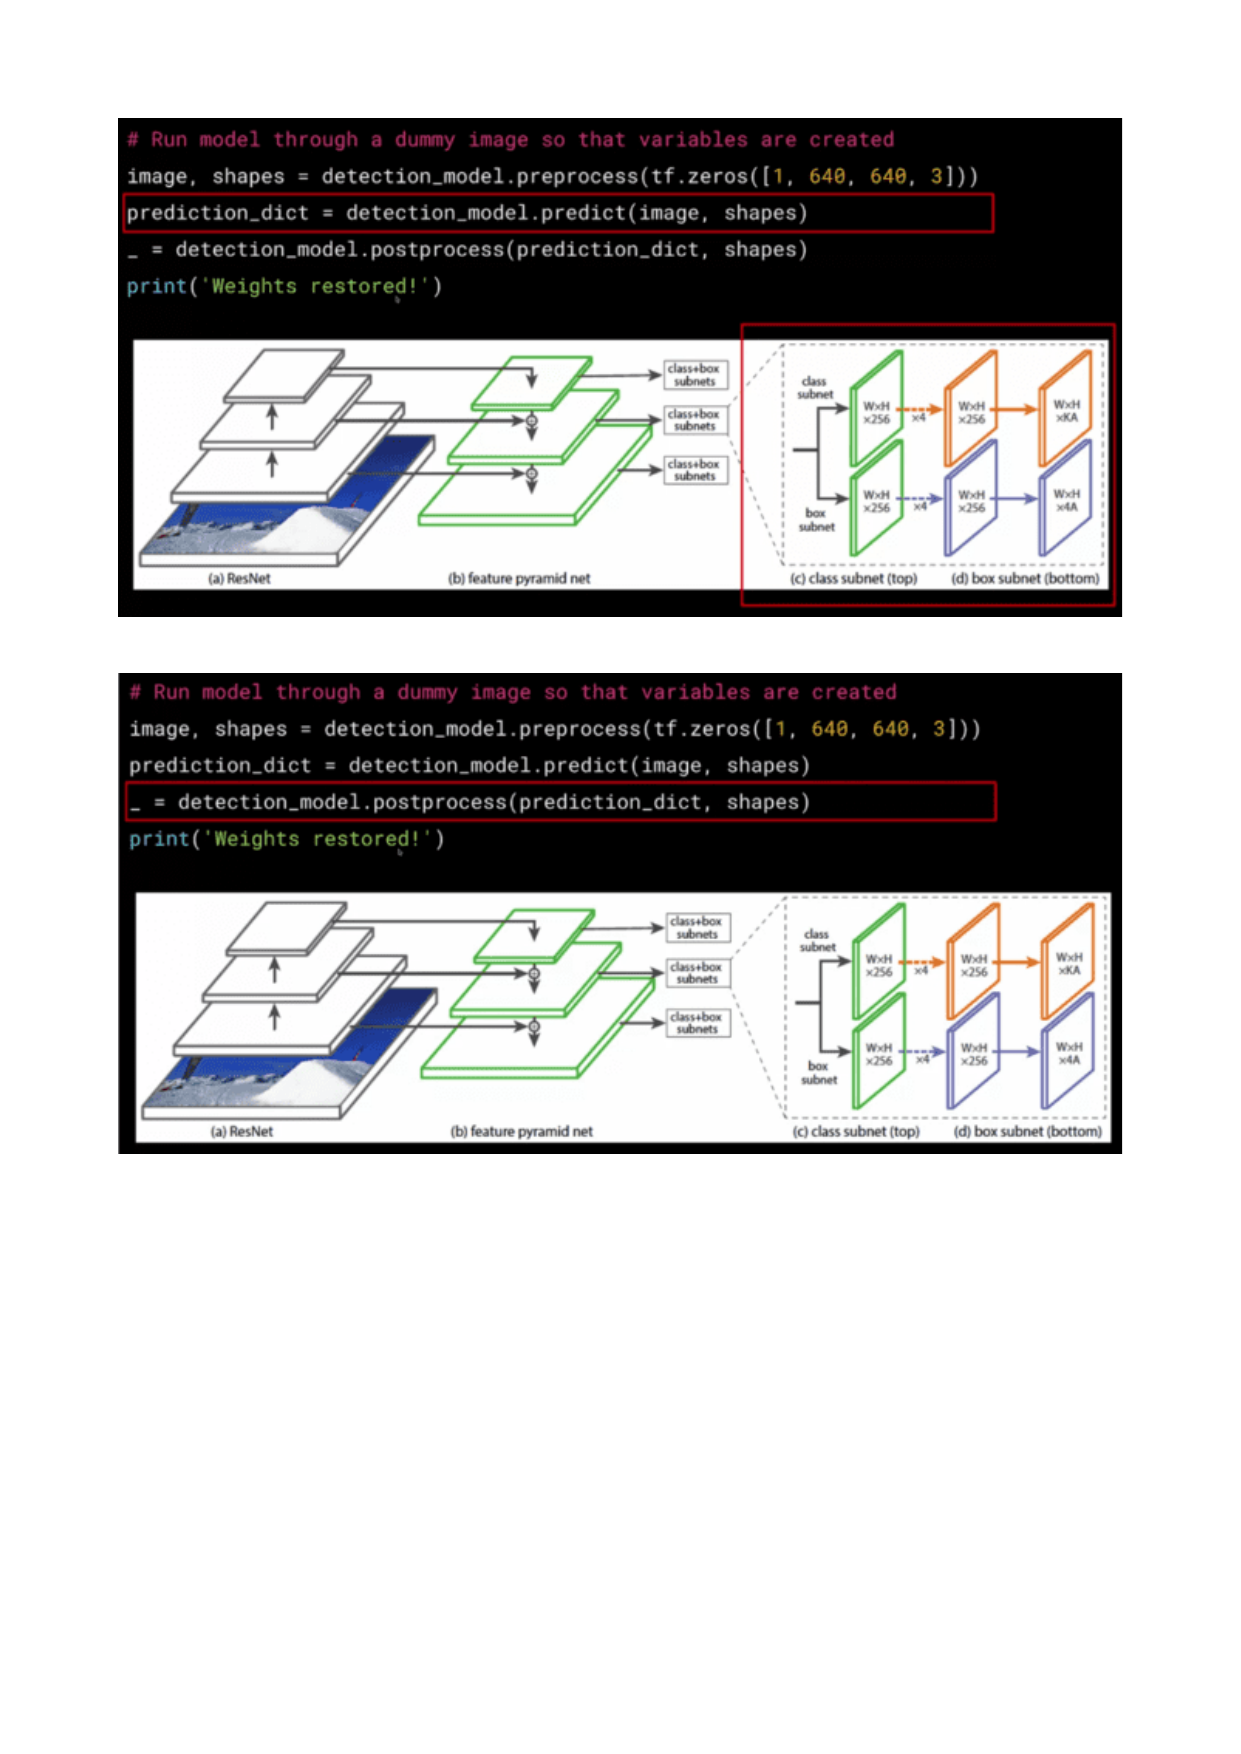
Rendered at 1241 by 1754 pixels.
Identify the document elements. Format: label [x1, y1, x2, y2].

picture [118, 673, 1123, 1154]
picture [118, 118, 1123, 617]
